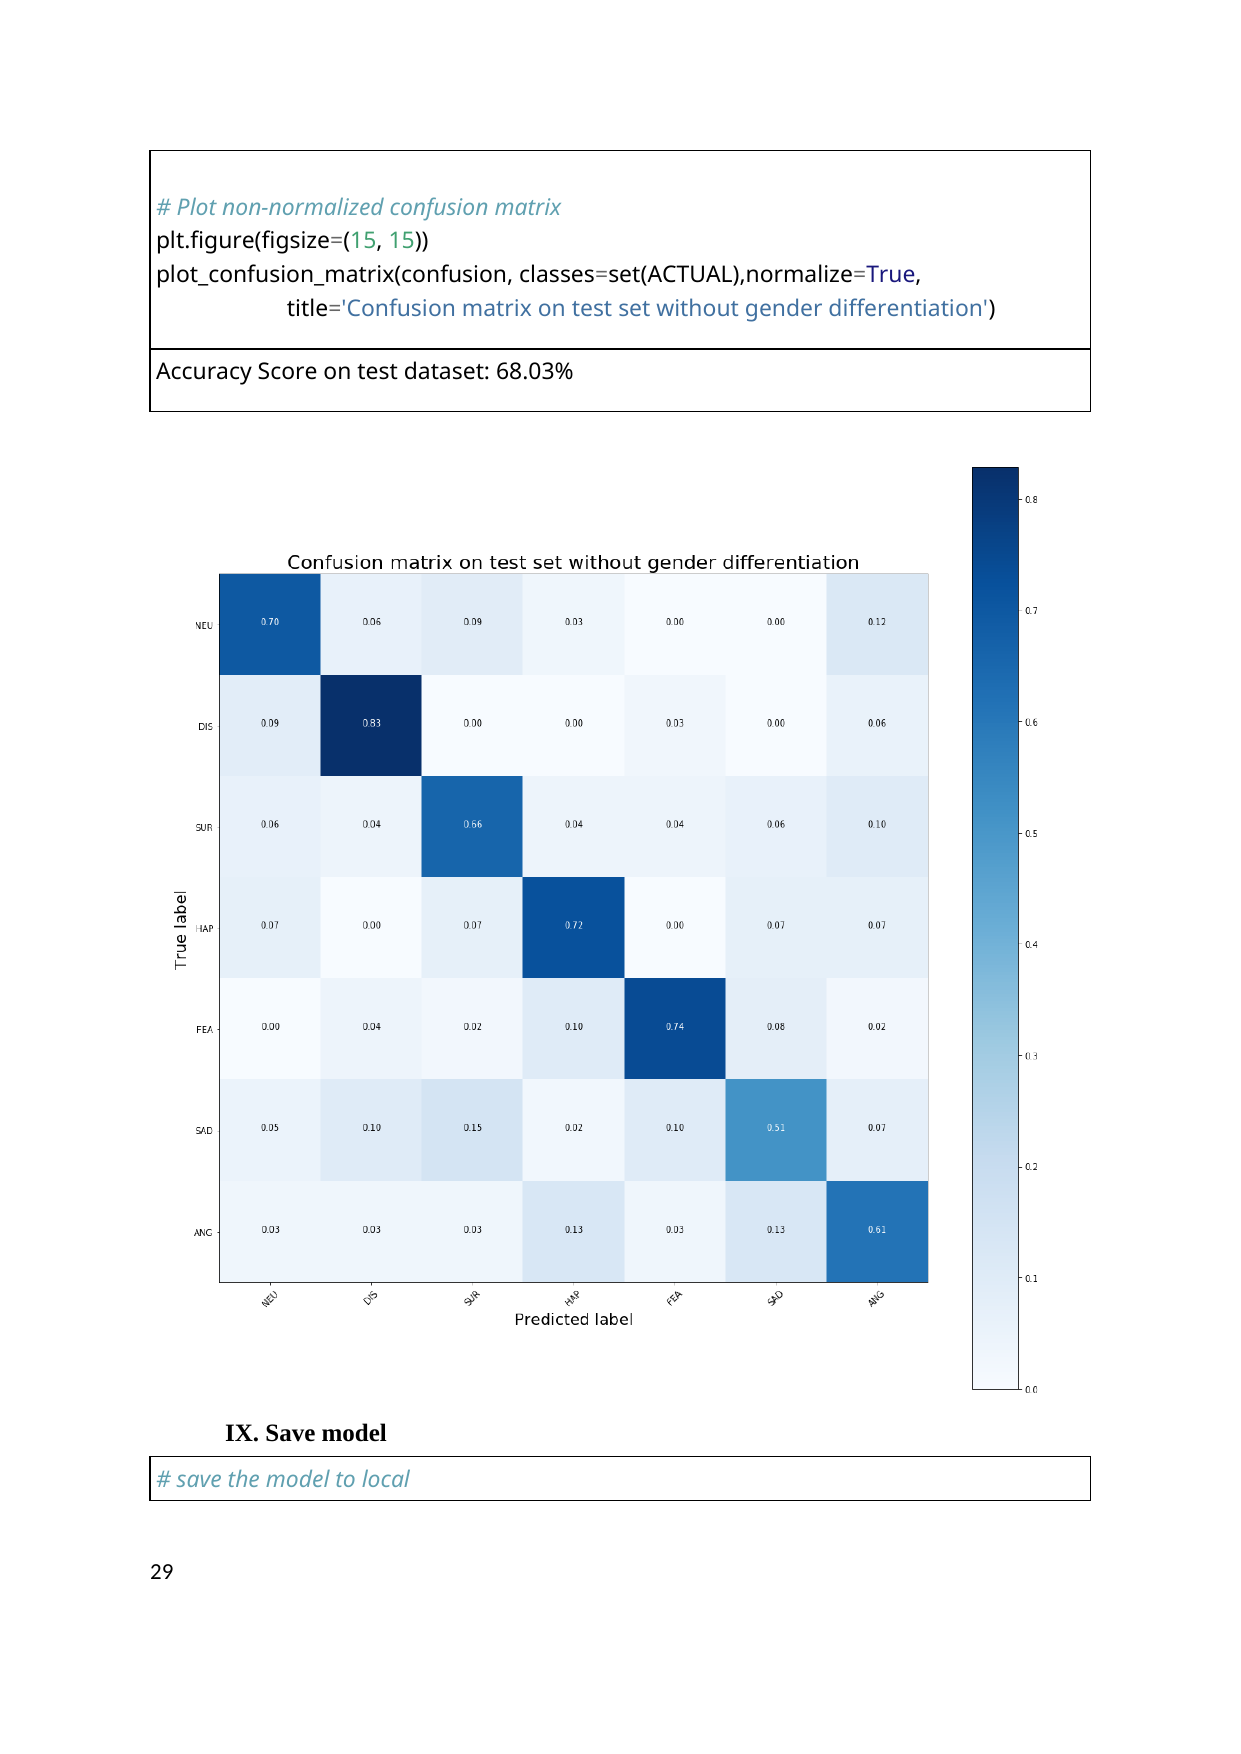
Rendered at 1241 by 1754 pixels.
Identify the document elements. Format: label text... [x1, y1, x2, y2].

table_header # Plot non-normalized confusion matrix plt.figure(figsize=(15, 15)) plot_confusion_matrix(confusion, classes=set(ACTUAL),normalize=True, title='Confusion matrix on test set without gender differentiation') [151, 151, 1090, 347]
table_header # save the model to local [151, 1457, 1090, 1499]
table_header Accuracy Score on test dataset: 68.03% [151, 350, 1090, 411]
picture [168, 458, 1044, 1400]
subtitle IX. Save model [150, 1418, 1090, 1447]
